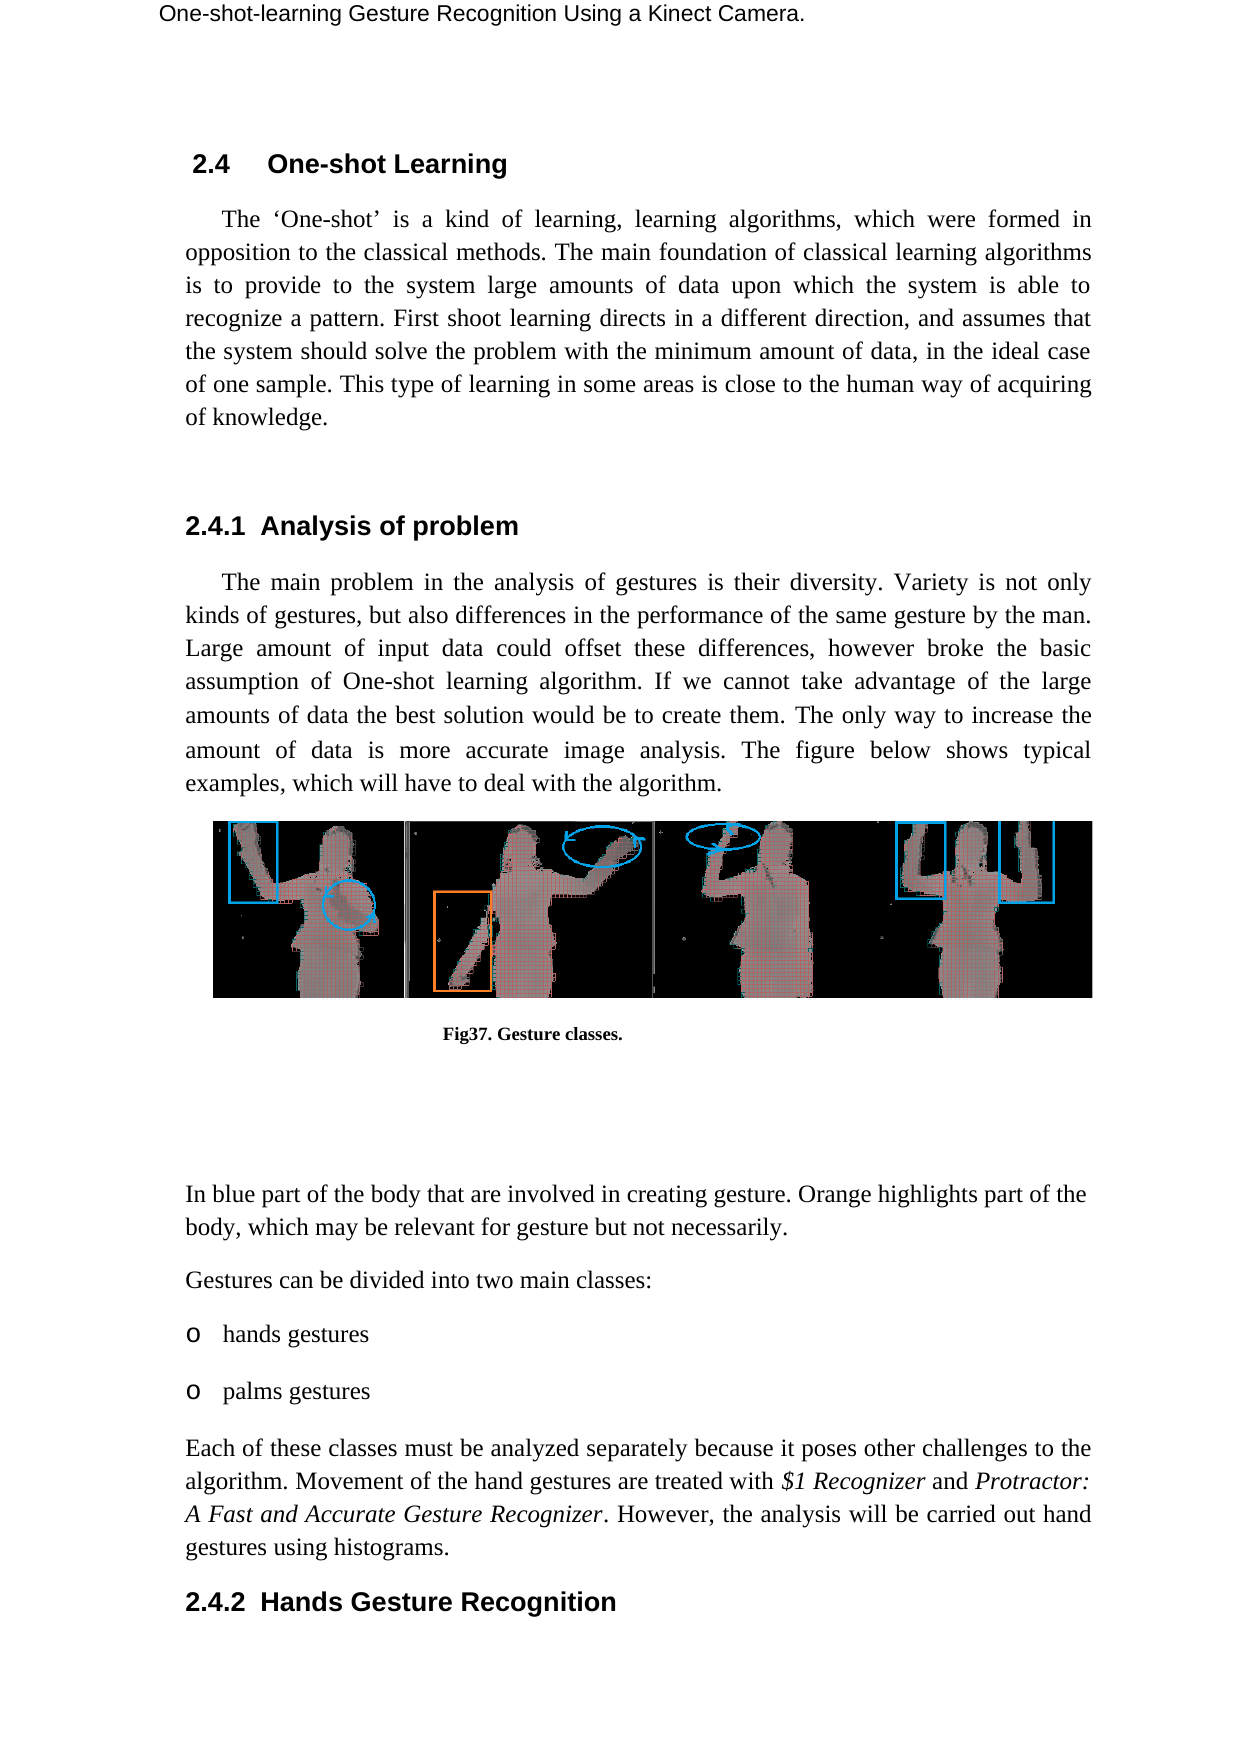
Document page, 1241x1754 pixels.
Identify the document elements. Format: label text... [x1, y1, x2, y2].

text The ‘One-shot’ is a kind of learning, learning algorithms, which were formed in opposition to the classical methods. The main foundation of classical learning algorithms is to provide to the system large amounts of data upon which the system is able to recognize a pattern. First shoot learning directs in a different direction, and assumes that the system should solve the problem with the minimum amount of data, in the ideal case of one sample. This type of learning in some areas is close to the human way of acquiring of knowledge. [185, 204, 1093, 431]
text In blue part of the body that are involved in creating gesture. Orange highlights part of the body, which may be relevant for gesture but not necessarily. [185, 1179, 1093, 1240]
text Each of these classes must be analyzed separately because it poses other challenges to the algorithm. Movement of the hand gestures are treated with $1 Recognizer and Protractor: A Fast and Accurate Gesture Recognizer. However, the analysis will be carried out hand gestures using histograms. [185, 1433, 1093, 1561]
list palms gestures [185, 1376, 1093, 1408]
list Hands Gesture Recognition [185, 1586, 1093, 1617]
text Gestures can be divided into two main classes: [185, 1266, 1093, 1294]
list hands gestures [185, 1319, 1093, 1351]
list Analysis of problem [185, 510, 1093, 541]
text Fig37. Gesture classes. [369, 1023, 1093, 1044]
list One-shot Learning [192, 148, 1093, 179]
text The main problem in the analysis of gestures is their diversity. Variety is not only kinds of gestures, but also differences in the performance of the same gesture by the man. Large amount of input data could offset these differences, however broke the basic assumption of One-shot learning algorithm. If we cannot take advantage of the large amounts of data the best solution would be to create them. The only way to increase the amount of data is more accurate image analysis. The figure below shows typical examples, which will have to deal with the algorithm. [185, 567, 1093, 797]
